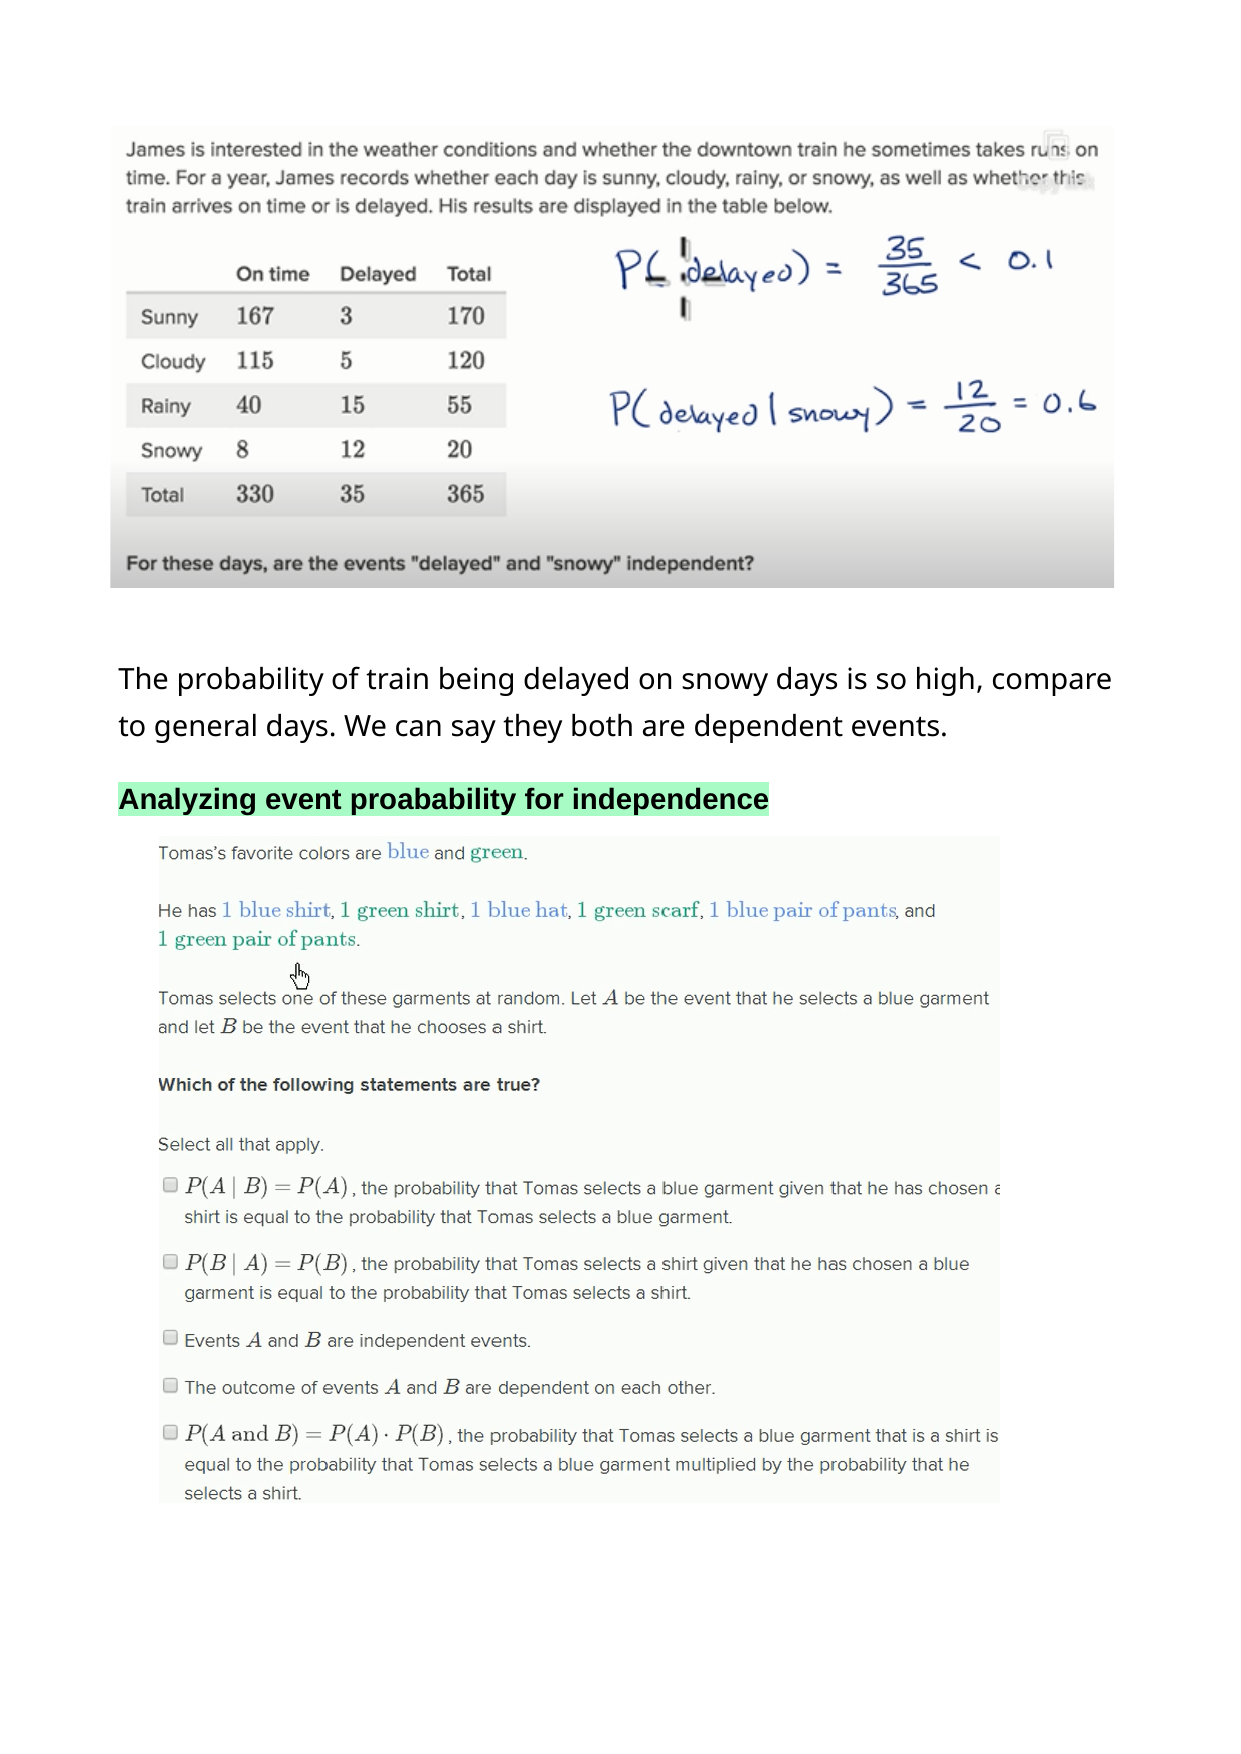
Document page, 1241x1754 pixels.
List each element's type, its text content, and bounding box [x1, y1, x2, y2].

subtitle Analyzing event proabability for independence [769, 782, 1122, 816]
text The probability of train being delayed on snowy days is so high, compare to general days. We can say they both are dependent events. [118, 658, 1122, 745]
picture [110, 126, 1115, 588]
picture [158, 836, 1000, 1503]
